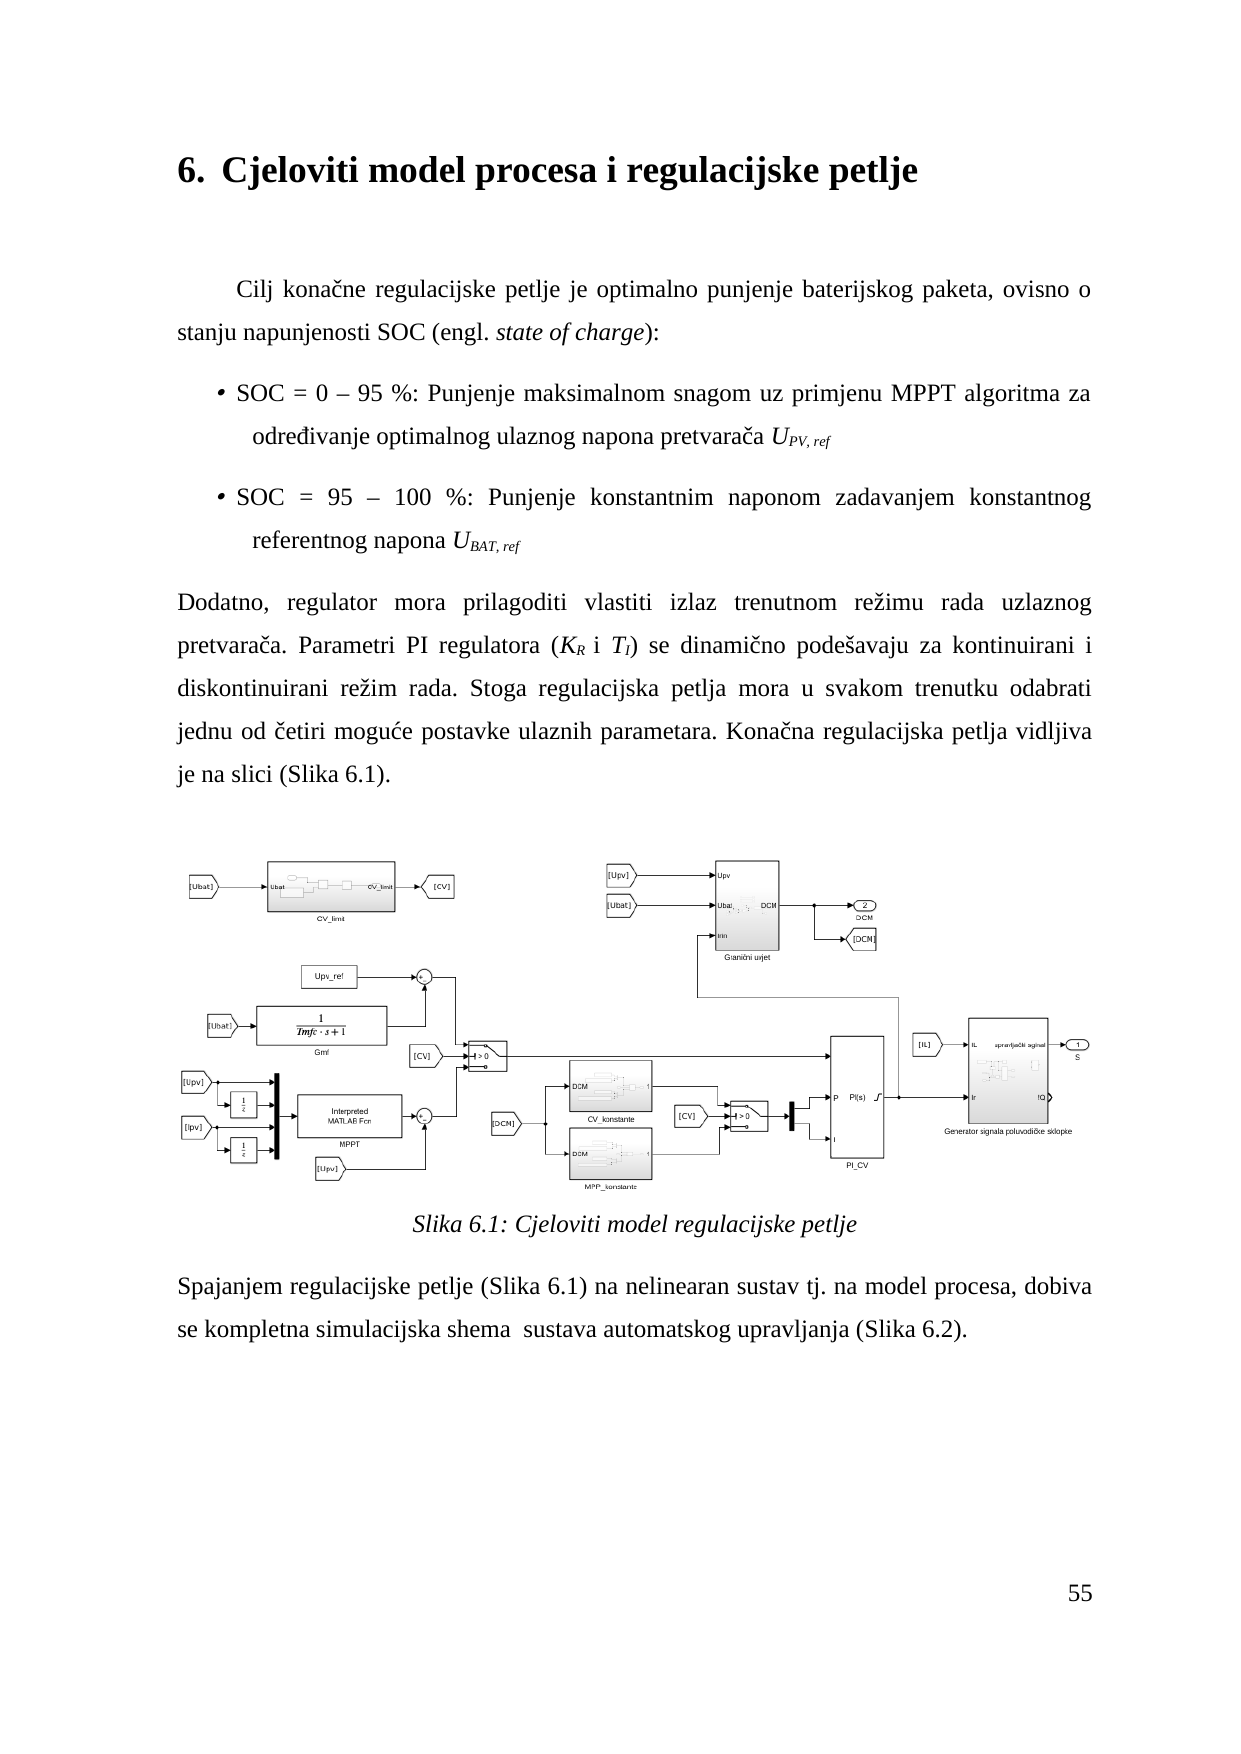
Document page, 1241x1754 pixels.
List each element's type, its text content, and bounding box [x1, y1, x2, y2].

list SOC = 0 – 95 %: Punjenje maksimalnom snagom uz primjenu MPPT algoritma za određivanje optimalnog ulaznog napona pretvarača UPV, ref [214, 378, 1093, 450]
list SOC = 95 – 100 %: Punjenje konstantnim naponom zadavanjem konstantnog referentnog napona UBAT, ref [214, 482, 1093, 554]
text Dodatno, regulator mora prilagoditi vlastiti izlaz trenutnom režimu rada uzlaznog pretvarača. Parametri PI regulatora (KR i TI) se dinamično podešavaju za kontinuirani i diskontinuirani režim rada. Stoga regulacijska petlja mora u svakom trenutku odabrati jednu od četiri moguće postavke ulaznih parametara. Konačna regulacijska petlja vidljiva je na slici (Slika 6.1). [177, 587, 1093, 788]
picture [177, 832, 1093, 1210]
text Cilj konačne regulacijske petlje je optimalno punjenje baterijskog paketa, ovisno o stanju napunjenosti SOC (engl. state of charge): [177, 274, 1093, 346]
text Slika 6.1: Cjeloviti model regulacijske petlje [177, 1210, 1093, 1238]
subtitle Cjeloviti model procesa i regulacijske petlje [177, 148, 1093, 191]
text Spajanjem regulacijske petlje (Slika 6.1) na nelinearan sustav tj. na model procesa, dobiva se kompletna simulacijska shema sustava automatskog upravljanja (Slika 6.2). [177, 1271, 1093, 1343]
